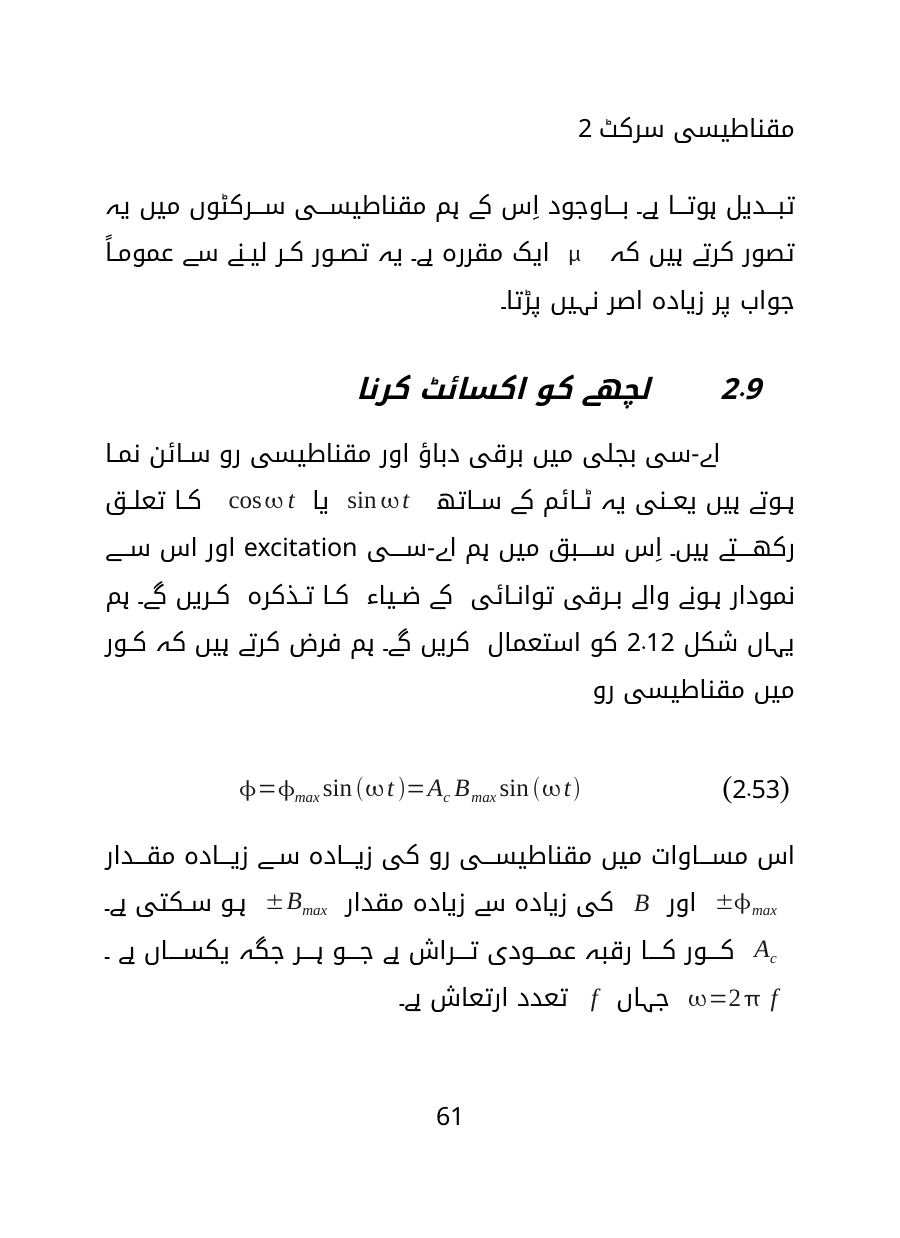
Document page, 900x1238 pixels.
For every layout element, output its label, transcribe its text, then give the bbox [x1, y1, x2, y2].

text اس مساوات میں مقناطیسی رو کی زیادہ سے زیادہ مقداراورکی زیادہ سے زیادہ مقدارہو سکتی ہے۔کور کا رقبہ عمودی تراش ہے جو ہر جگہ یکساں ہے ۔جہاںتعدد ارتعاش ہے۔ [105, 832, 795, 1022]
table_header (2.53) [706, 761, 795, 832]
text اے-سی بجلی میں برقی دباؤ اور مقناطیسی رو سائن نما ہوتے ہیں یعنی یہ ٹائم کے ساتھ یا کا تعلق رکھتے ہیں۔ اِس سبق میں ہم اے-سی excitation اور اس سے نمودار ہونے والے برقی توانائی کے ضیاء کا تذکرہ کریں گے۔ ہم یہاں شکل 2.12 کو استعمال کریں گے۔ ہم فرض کرتے ہیں کہ کور میں مقناطیسی رو [105, 430, 795, 714]
text کسی بھی شہ میں اور کے تعلق کو گراف کے ذریعہ سے پیش کیا جاتا ہے۔ ایسا ہی ایک گراف شکل 2.11 میں دکھایا گیا ہے۔ گراف کو دیکھا جائے توکے کسی ایک مقدار کے لئےکے دو مقدار ہیں۔ اگر مقناطیسی رو بڑھ رہا ہو تو، گراف میں نیچے سے اُوپر جانے والی لکیر، اِس میں اور کے تعلق کو پیش کرتی ہے اور اگر مقناطیسی رو کم ہو رہا ہو تو، اوپر سے نیچے آنے والی لکیر، اِس تعلق کو پیش کرتی ہے۔ چونکہ ، لہٰذا کے مقدار تبدیل ہونے سے بھی تبدیل ہوتا ہے۔ باوجود اِس کے ہم مقناطیسی سرکٹوں میں یہ تصور کرتے ہیں کہ ایک مقررہ ہے۔ یہ تصور کر لینے سے عموماً جواب پر زیادہ اصر نہیں پڑتا۔ [105, 182, 795, 324]
subtitle لچھے کو اکسائٹ کرنا [105, 362, 720, 417]
table_header [105, 761, 706, 832]
